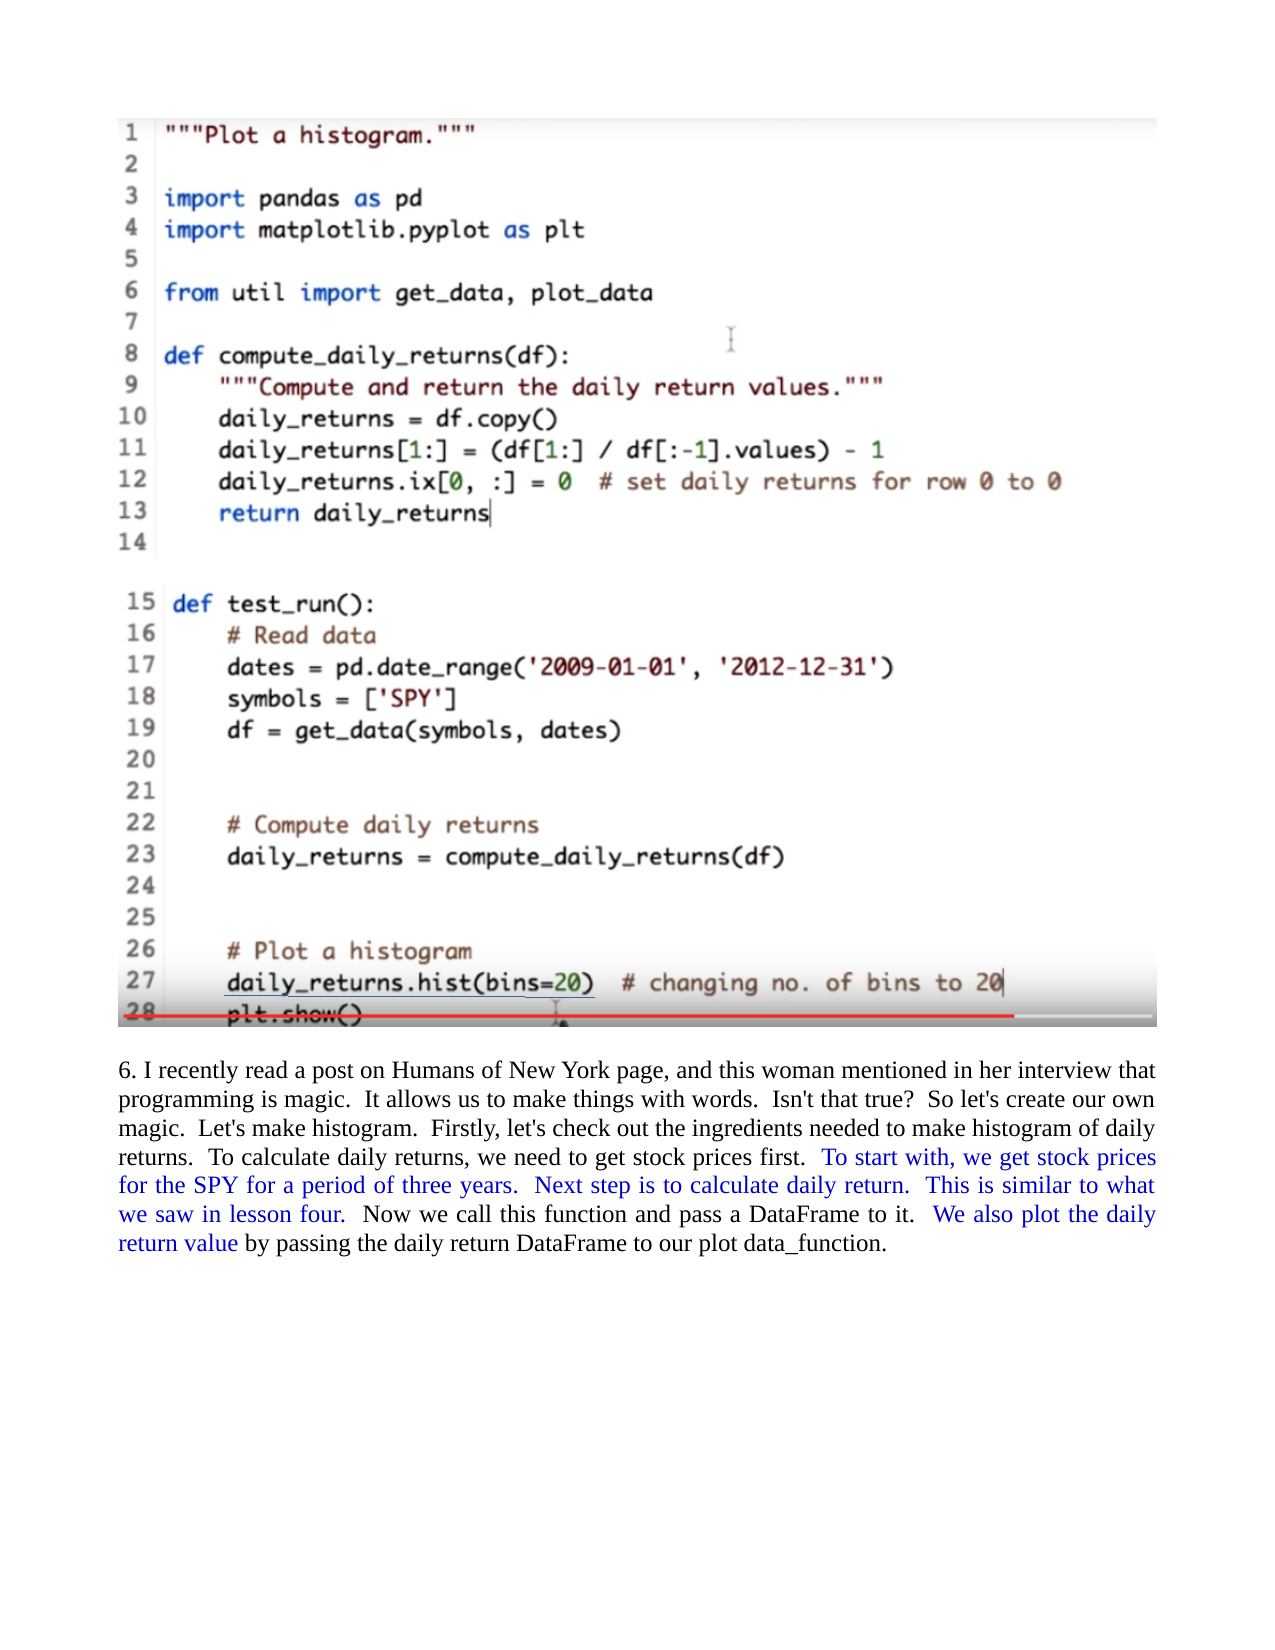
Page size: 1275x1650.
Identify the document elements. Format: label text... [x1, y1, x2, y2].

picture [118, 118, 1157, 558]
text 6. I recently read a post on Humans of New York page, and this woman mentioned in her interview that programming is magic. It allows us to make things with words. Isn't that true? So let's create our own magic. Let's make histogram. Firstly, let's check out the ingredients needed to make histogram of daily returns. To calculate daily returns, we need to get stock prices first. To start with, we get stock prices for the SPY for a period of three years. Next step is to calculate daily return. This is similar to what we saw in lesson four. Now we call this function and pass a DataFrame to it. We also plot the daily return value by passing the daily return DataFrame to our plot data_function. [118, 1055, 1157, 1257]
picture [118, 586, 1157, 1027]
